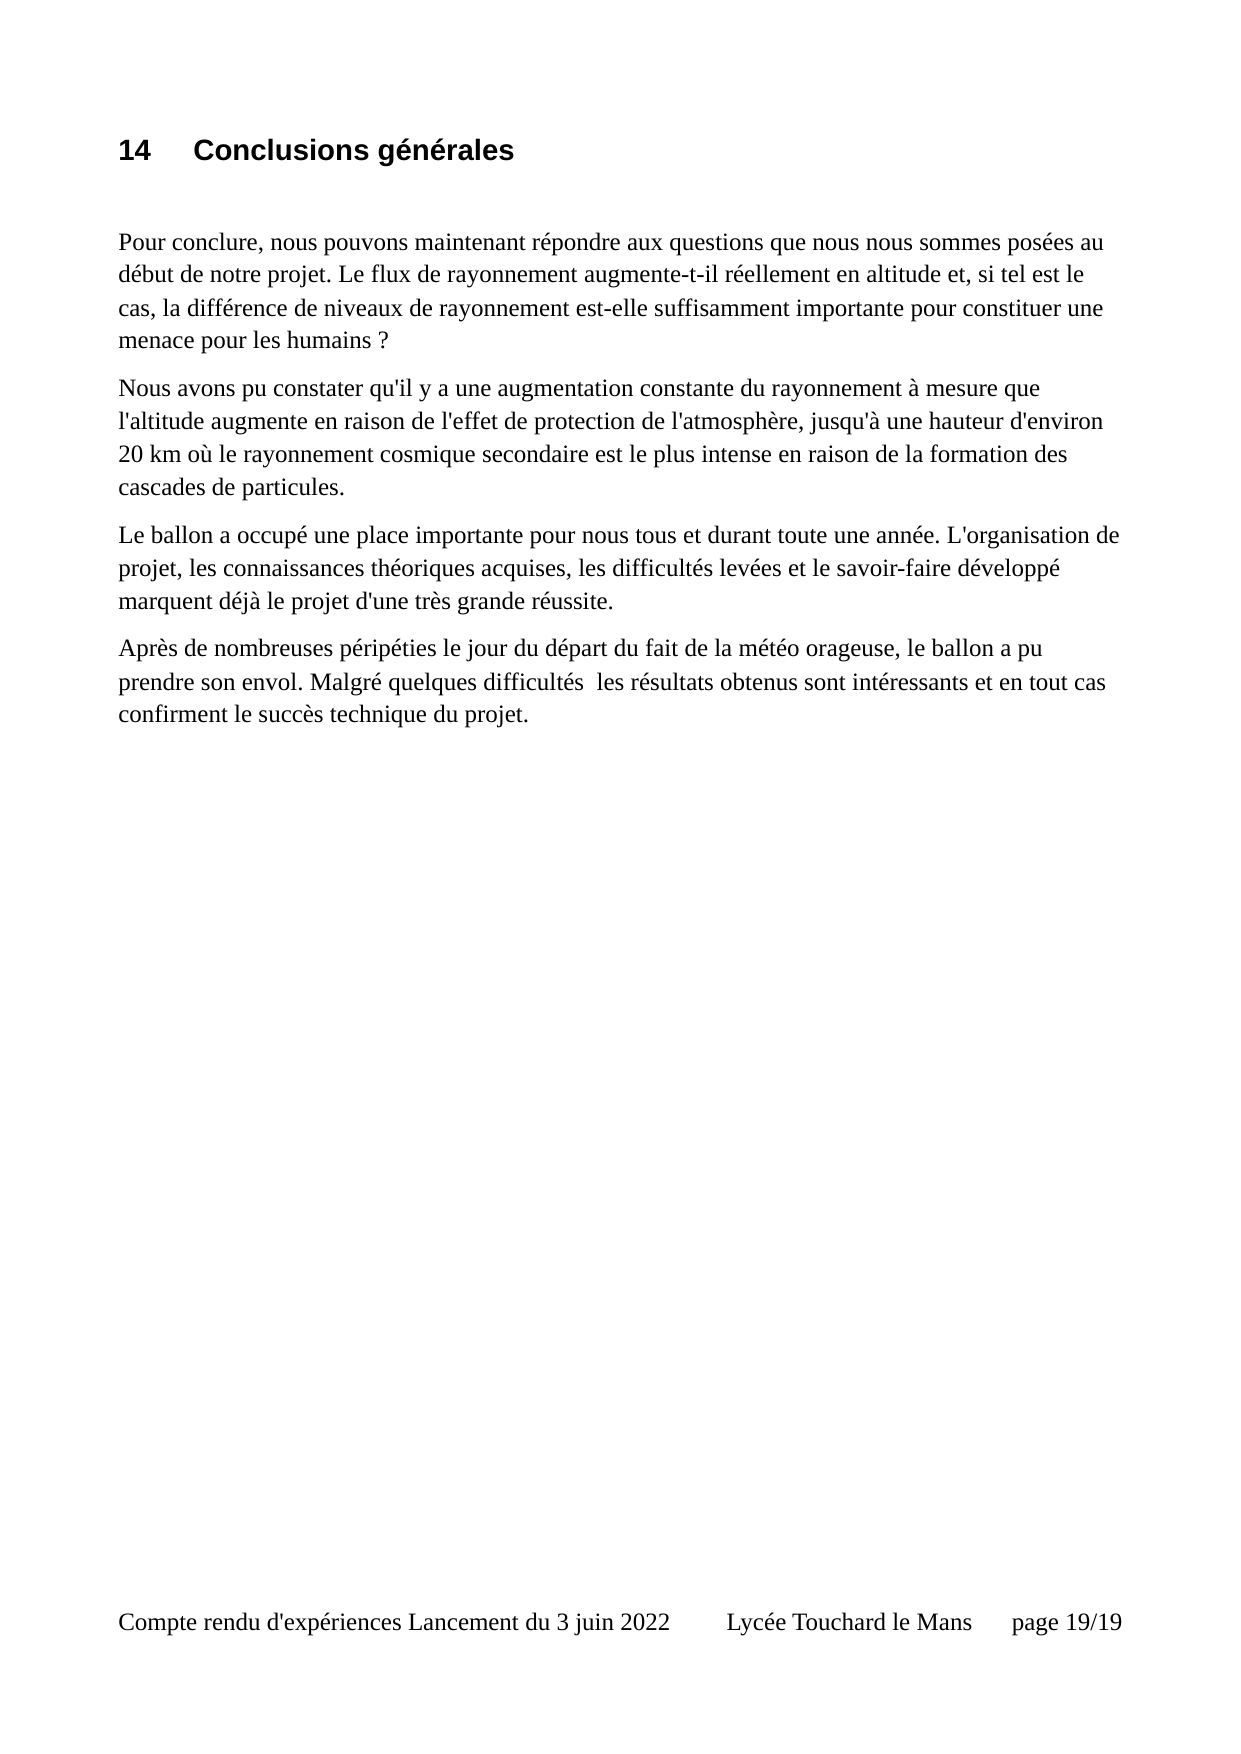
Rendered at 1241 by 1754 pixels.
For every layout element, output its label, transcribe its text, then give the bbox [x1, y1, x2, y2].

text Pour conclure, nous pouvons maintenant répondre aux questions que nous nous sommes posées au début de notre projet. Le flux de rayonnement augmente-t-il réellement en altitude et, si tel est le cas, la différence de niveaux de rayonnement est-elle suffisamment importante pour constituer une menace pour les humains ? [118, 227, 1122, 354]
text Après de nombreuses péripéties le jour du départ du fait de la météo orageuse, le ballon a pu prendre son envol. Malgré quelques difficultés les résultats obtenus sont intéressants et en tout cas confirment le succès technique du projet. [118, 633, 1122, 728]
text Nous avons pu constater qu'il y a une augmentation constante du rayonnement à mesure que l'altitude augmente en raison de l'effet de protection de l'atmosphère, jusqu'à une hauteur d'environ 20 km où le rayonnement cosmique secondaire est le plus intense en raison de la formation des cascades de particules. [118, 373, 1122, 501]
text Le ballon a occupé une place importante pour nous tous et durant toute une année. L'organisation de projet, les connaissances théoriques acquises, les difficultés levées et le savoir-faire développé marquent déjà le projet d'une très grande réussite. [118, 520, 1122, 615]
subtitle Conclusions générales [118, 133, 1122, 166]
